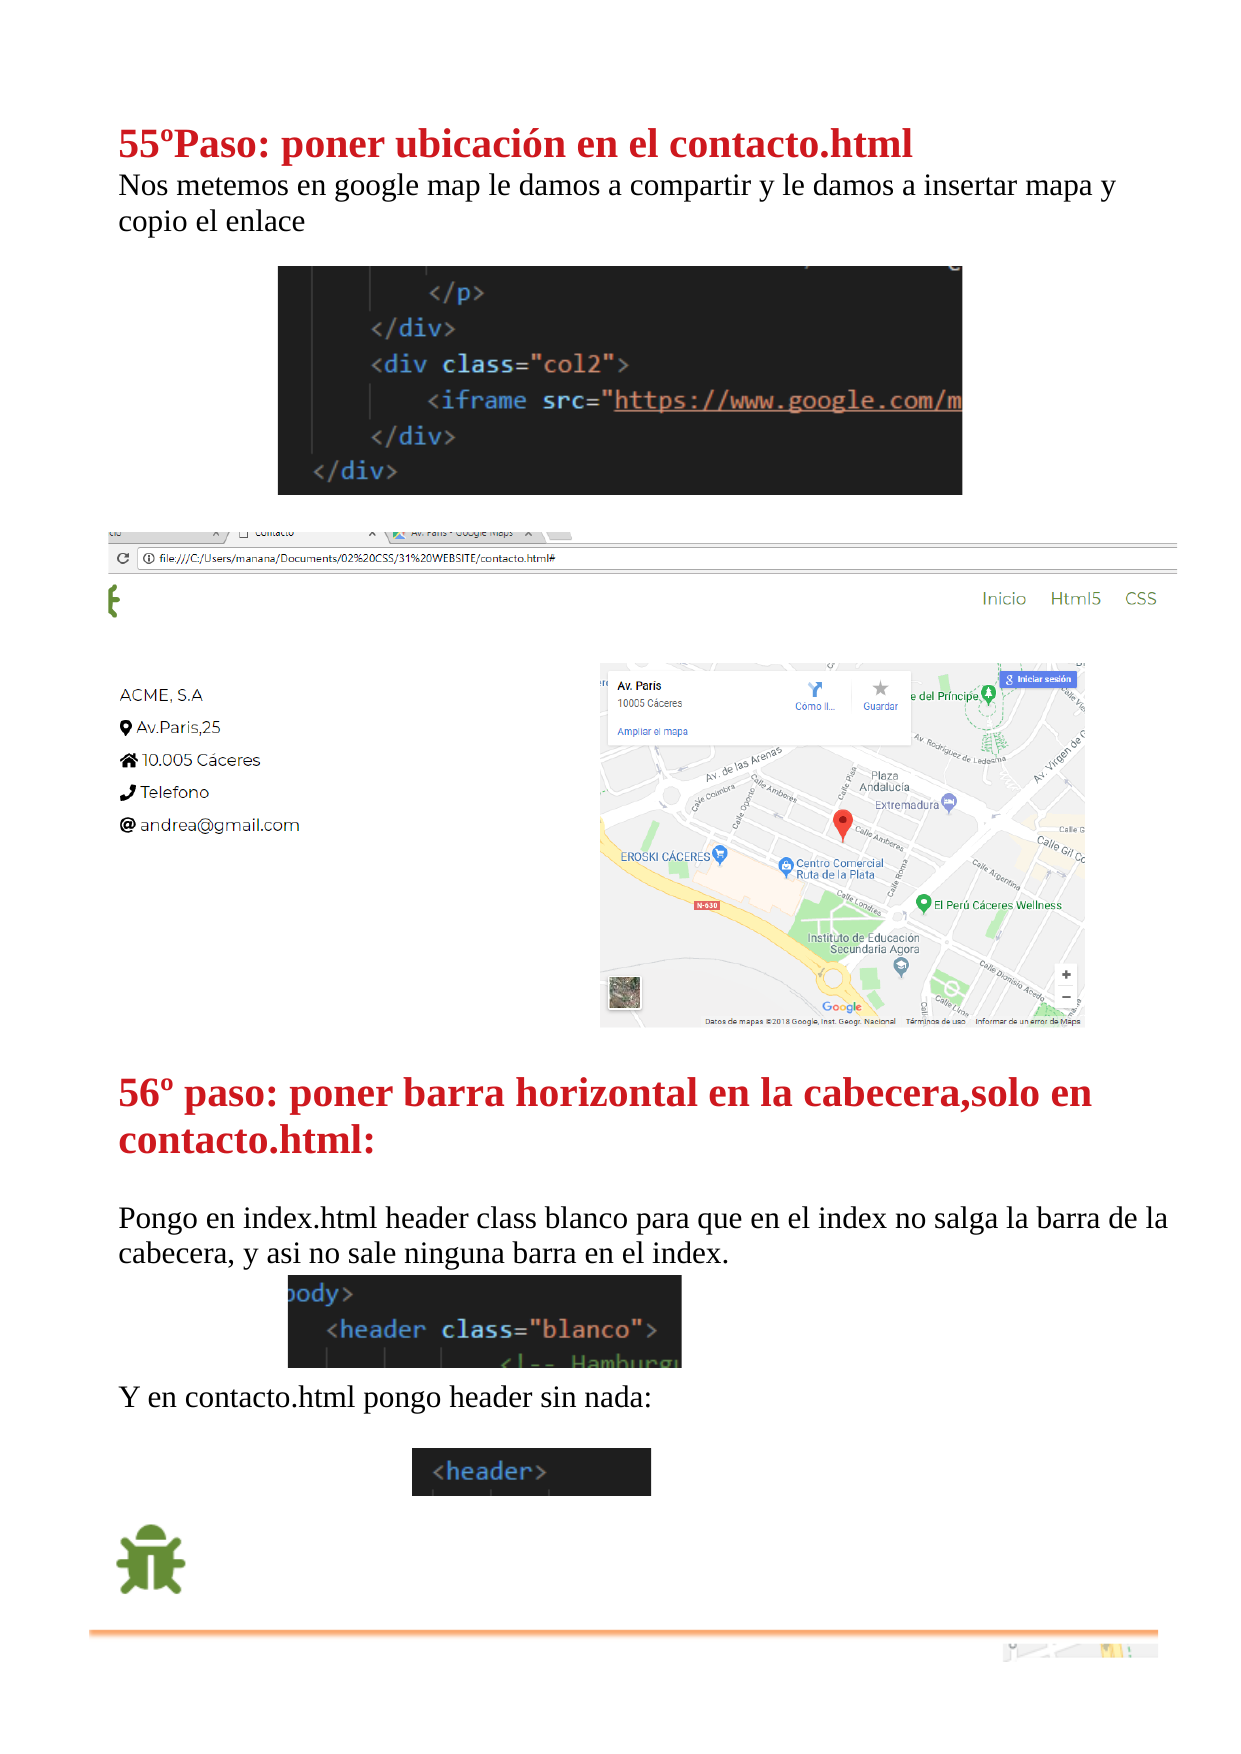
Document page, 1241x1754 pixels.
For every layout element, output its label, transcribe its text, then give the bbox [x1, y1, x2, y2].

picture [287, 1275, 682, 1368]
text Pongo en index.html header class blanco para que en el index no salga la barra de la cabecera, y asi no sale ninguna barra en el index. [118, 1199, 1187, 1271]
text Y en contacto.html pongo header sin nada: [118, 1378, 1187, 1414]
picture [89, 1515, 1159, 1662]
picture [277, 266, 963, 495]
text 56º paso: poner barra horizontal en la cabecera,solo en contacto.html: [118, 1067, 1187, 1163]
picture [412, 1448, 652, 1496]
text Nos metemos en google map le damos a compartir y le damos a insertar mapa y copio el enlace [118, 166, 1187, 238]
text 55ºPaso: poner ubicación en el contacto.html [118, 118, 1187, 166]
picture [108, 532, 1178, 1032]
